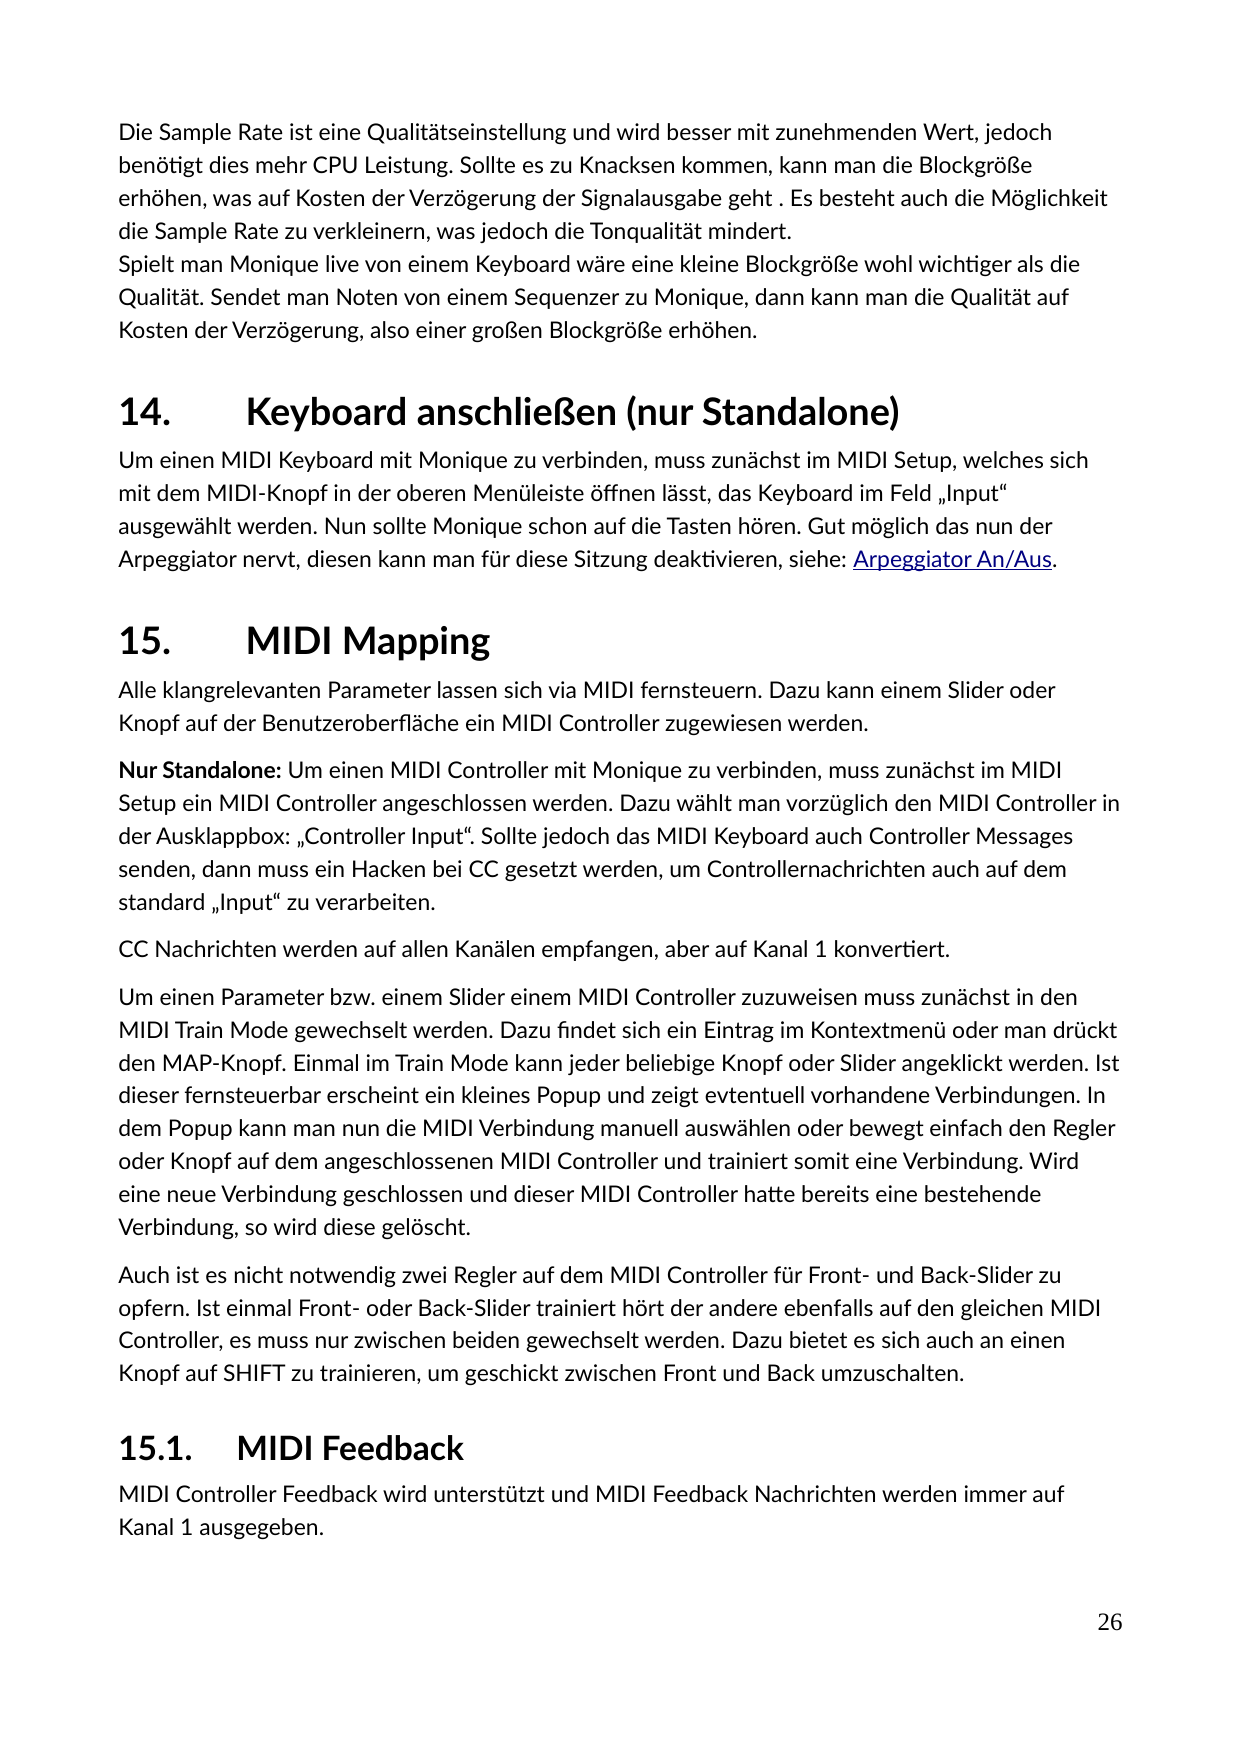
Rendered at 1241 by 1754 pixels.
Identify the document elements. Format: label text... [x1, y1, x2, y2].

text Auch ist es nicht notwendig zwei Regler auf dem MIDI Controller für Front- und Back-Slider zu opfern. Ist einmal Front- oder Back-Slider trainiert hört der andere ebenfalls auf den gleichen MIDI Controller, es muss nur zwischen beiden gewechselt werden. Dazu bietet es sich auch an einen Knopf auf SHIFT zu trainieren, um geschickt zwischen Front und Back umzuschalten. [118, 1260, 1122, 1387]
text Alle klangrelevanten Parameter lassen sich via MIDI fernsteuern. Dazu kann einem Slider oder Knopf auf der Benutzeroberfläche ein MIDI Controller zugewiesen werden. [118, 675, 1122, 736]
text Nur Standalone: Um einen MIDI Controller mit Monique zu verbinden, muss zunächst im MIDI Setup ein MIDI Controller angeschlossen werden. Dazu wählt man vorzüglich den MIDI Controller in der Ausklappbox: „Controller Input“. Sollte jedoch das MIDI Keyboard auch Controller Messages senden, dann muss ein Hacken bei CC gesetzt werden, um Controllernachrichten auch auf dem standard „Input“ zu verarbeiten. [118, 756, 1122, 915]
text CC Nachrichten werden auf allen Kanälen empfangen, aber auf Kanal 1 konvertiert. [118, 935, 1122, 962]
text MIDI Controller Feedback wird unterstützt und MIDI Feedback Nachrichten werden immer auf Kanal 1 ausgegeben. [118, 1480, 1122, 1541]
subtitle MIDI Mapping [118, 617, 1122, 663]
text Um einen Parameter bzw. einem Slider einem MIDI Controller zuzuweisen muss zunächst in den MIDI Train Mode gewechselt werden. Dazu findet sich ein Eintrag im Kontextmenü oder man drückt den MAP-Knopf. Einmal im Train Mode kann jeder beliebige Knopf oder Slider angeklickt werden. Ist dieser fernsteuerbar erscheint ein kleines Popup und zeigt evtentuell vorhandene Verbindungen. In dem Popup kann man nun die MIDI Verbindung manuell auswählen oder bewegt einfach den Regler oder Knopf auf dem angeschlossenen MIDI Controller und trainiert somit eine Verbindung. Wird eine neue Verbindung geschlossen und dieser MIDI Controller hatte bereits eine bestehende Verbindung, so wird diese gelöscht. [118, 982, 1122, 1240]
subtitle Keyboard anschließen (nur Standalone) [118, 388, 1122, 434]
subtitle MIDI Feedback [118, 1427, 1122, 1468]
text Die Sample Rate ist eine Qualitätseinstellung und wird besser mit zunehmenden Wert, jedoch benötigt dies mehr CPU Leistung. Sollte es zu Knacksen kommen, kann man die Blockgröße erhöhen, was auf Kosten der Verzögerung der Signalausgabe geht . Es besteht auch die Möglichkeit die Sample Rate zu verkleinern, was jedoch die Tonqualität mindert. Spielt man Monique live von einem Keyboard wäre eine kleine Blockgröße wohl wichtiger als die Qualität. Sendet man Noten von einem Sequenzer zu Monique, dann kann man die Qualität auf Kosten der Verzögerung, also einer großen Blockgröße erhöhen. [118, 118, 1122, 343]
text Um einen MIDI Keyboard mit Monique zu verbinden, muss zunächst im MIDI Setup, welches sich mit dem MIDI-Knopf in der oberen Menüleiste öffnen lässt, das Keyboard im Feld „Input“ ausgewählt werden. Nun sollte Monique schon auf die Tasten hören. Gut möglich das nun der Arpeggiator nervt, diesen kann man für diese Sitzung deaktivieren, siehe: Arpeggiator An/Aus. [118, 446, 1122, 572]
